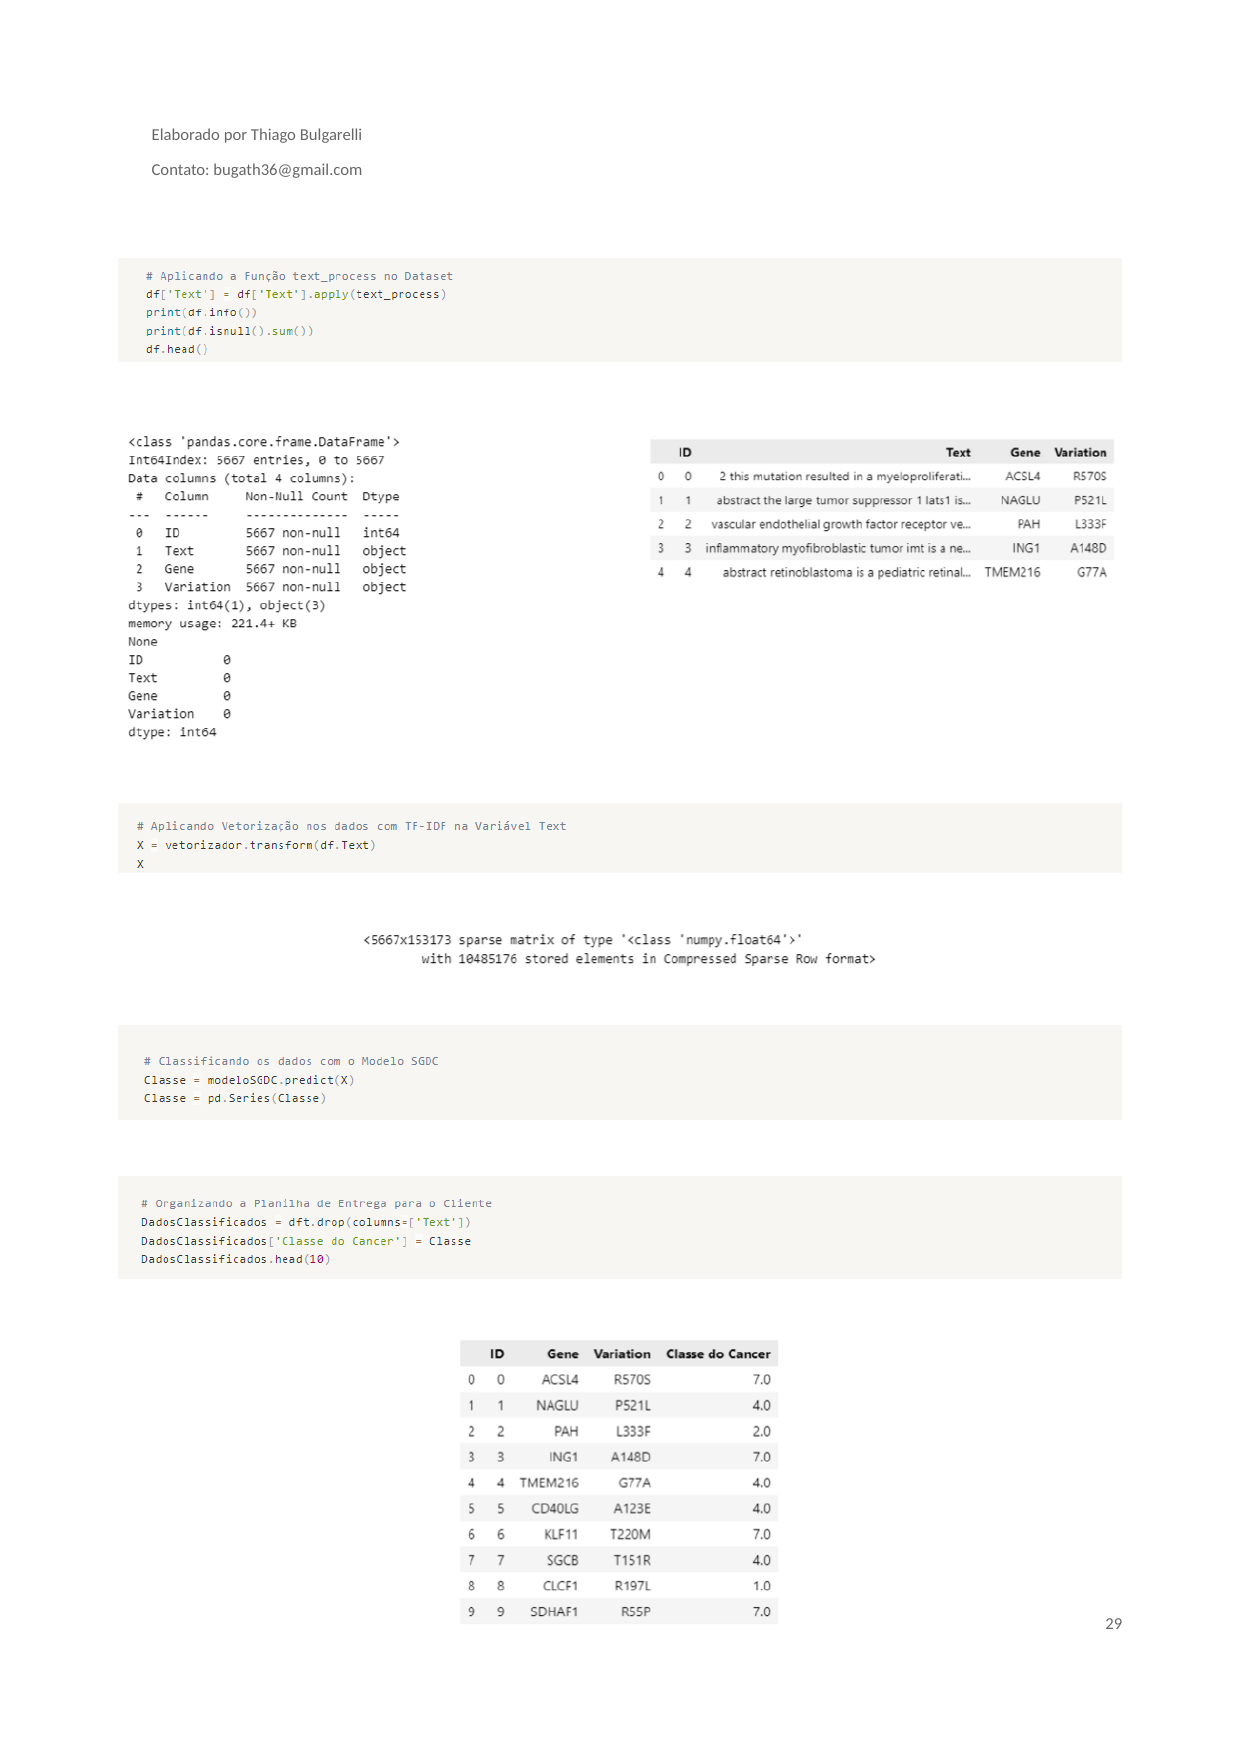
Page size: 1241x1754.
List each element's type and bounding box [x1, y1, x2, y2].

picture [358, 926, 883, 967]
picture [118, 415, 1123, 750]
picture [118, 258, 1123, 362]
picture [118, 1025, 1123, 1120]
picture [118, 803, 1123, 873]
picture [118, 1176, 1123, 1279]
